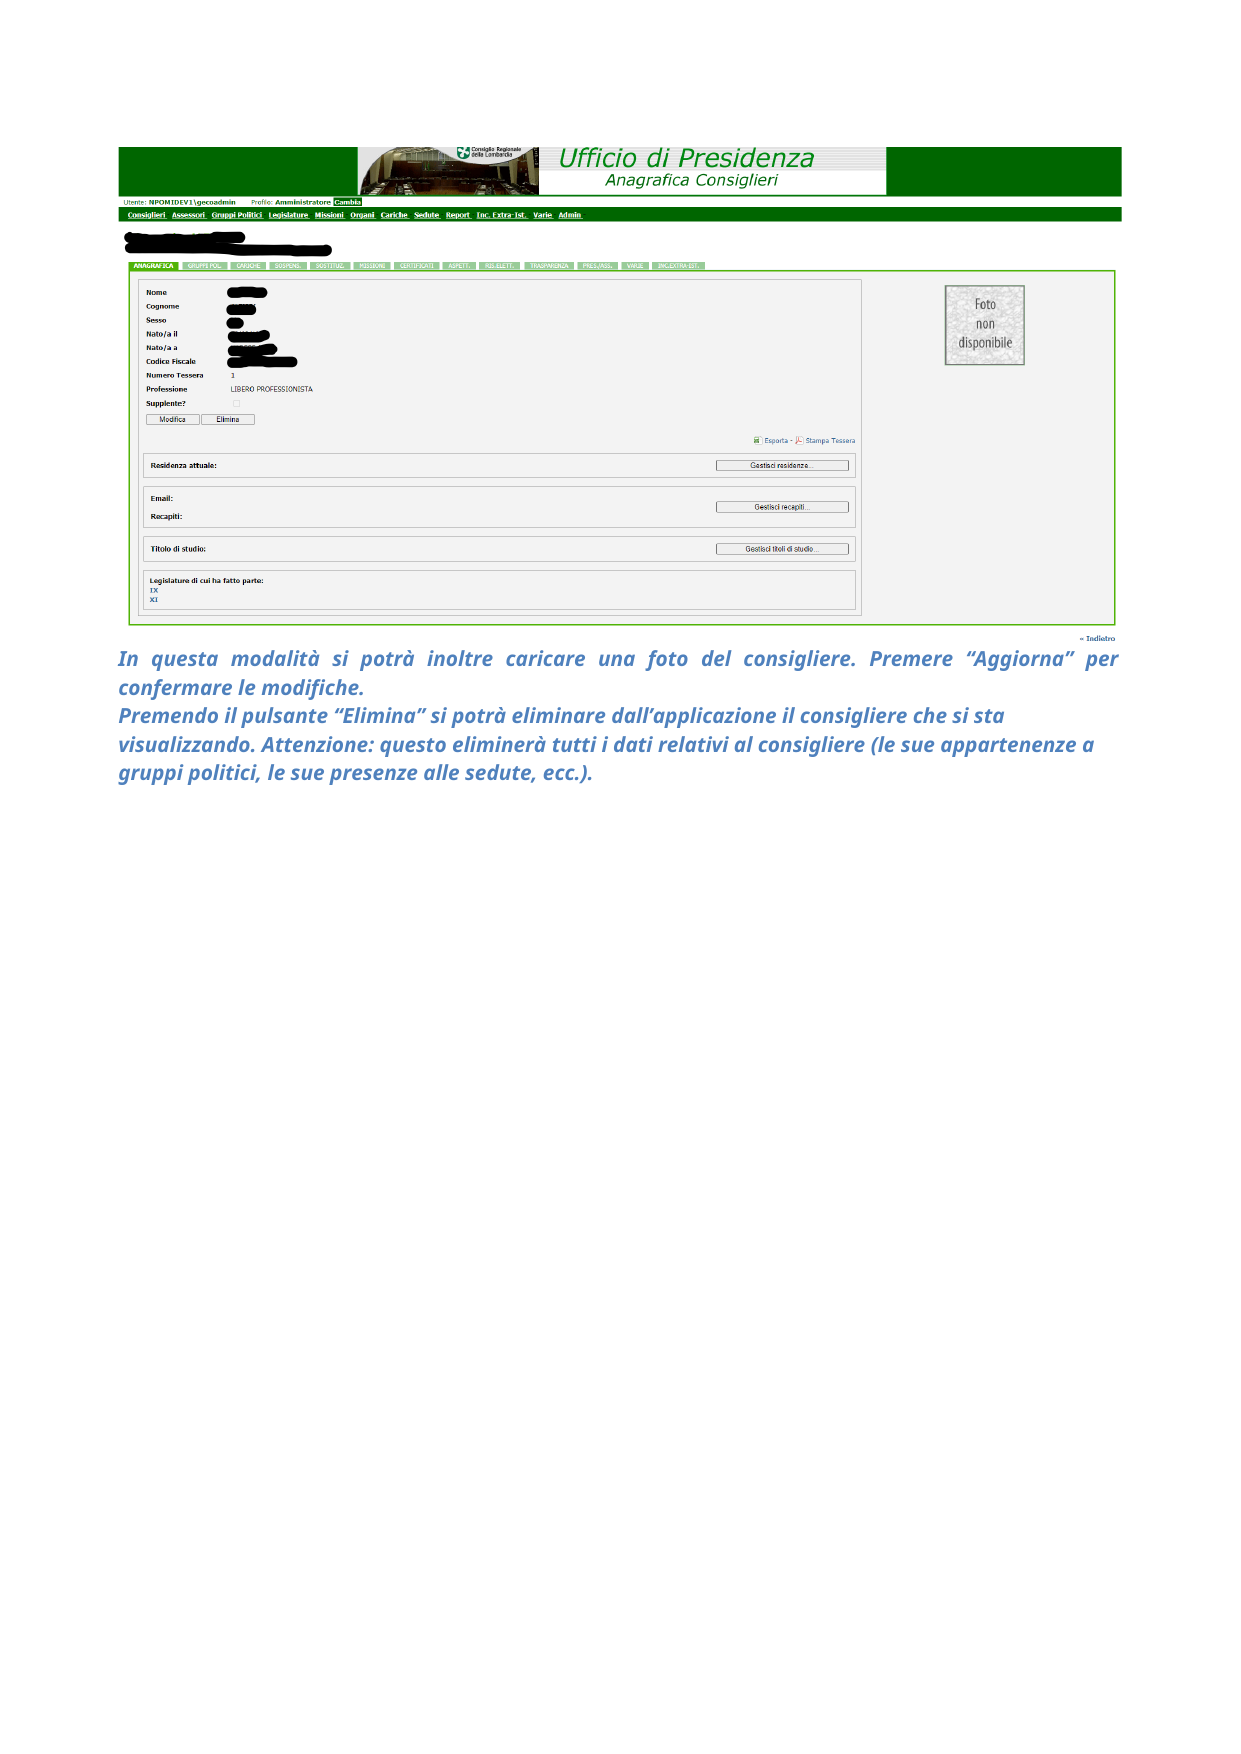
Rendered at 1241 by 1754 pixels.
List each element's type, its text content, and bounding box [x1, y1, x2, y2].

text In questa modalità si potrà inoltre caricare una foto del consigliere. Premere “Aggiorna” per confermare le modifiche. [118, 645, 1122, 701]
text Premendo il pulsante “Elimina” si potrà eliminare dall’applicazione il consigliere che si sta visualizzando. Attenzione: questo eliminerà tutti i dati relativi al consigliere (le sue appartenenze a gruppi politici, le sue presenze alle sedute, ecc.). [118, 701, 1122, 787]
